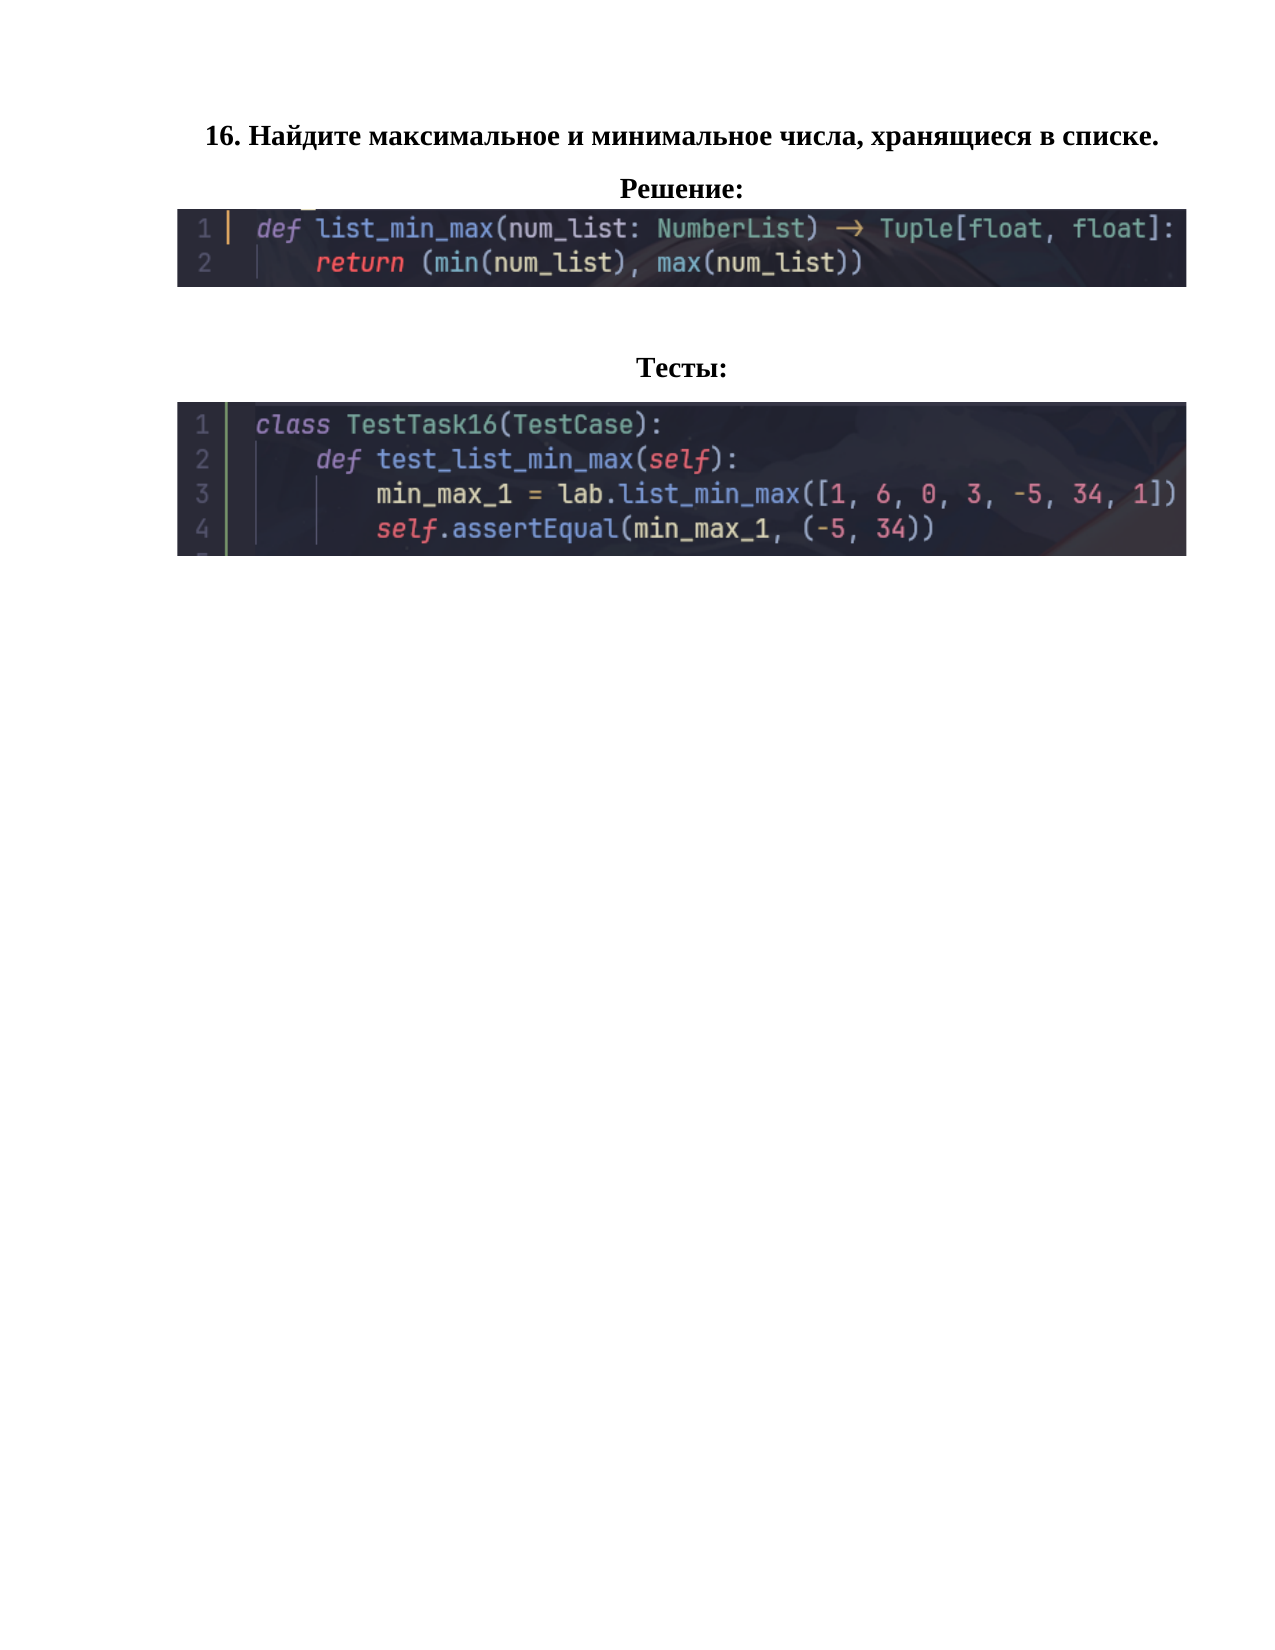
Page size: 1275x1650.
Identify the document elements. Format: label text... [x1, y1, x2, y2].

text Тесты: [177, 350, 1186, 383]
picture [177, 209, 1187, 287]
picture [177, 402, 1187, 556]
text Решение: [177, 171, 1186, 205]
text 16. Найдите максимальное и минимальное числа, хранящиеся в списке. [177, 118, 1186, 152]
